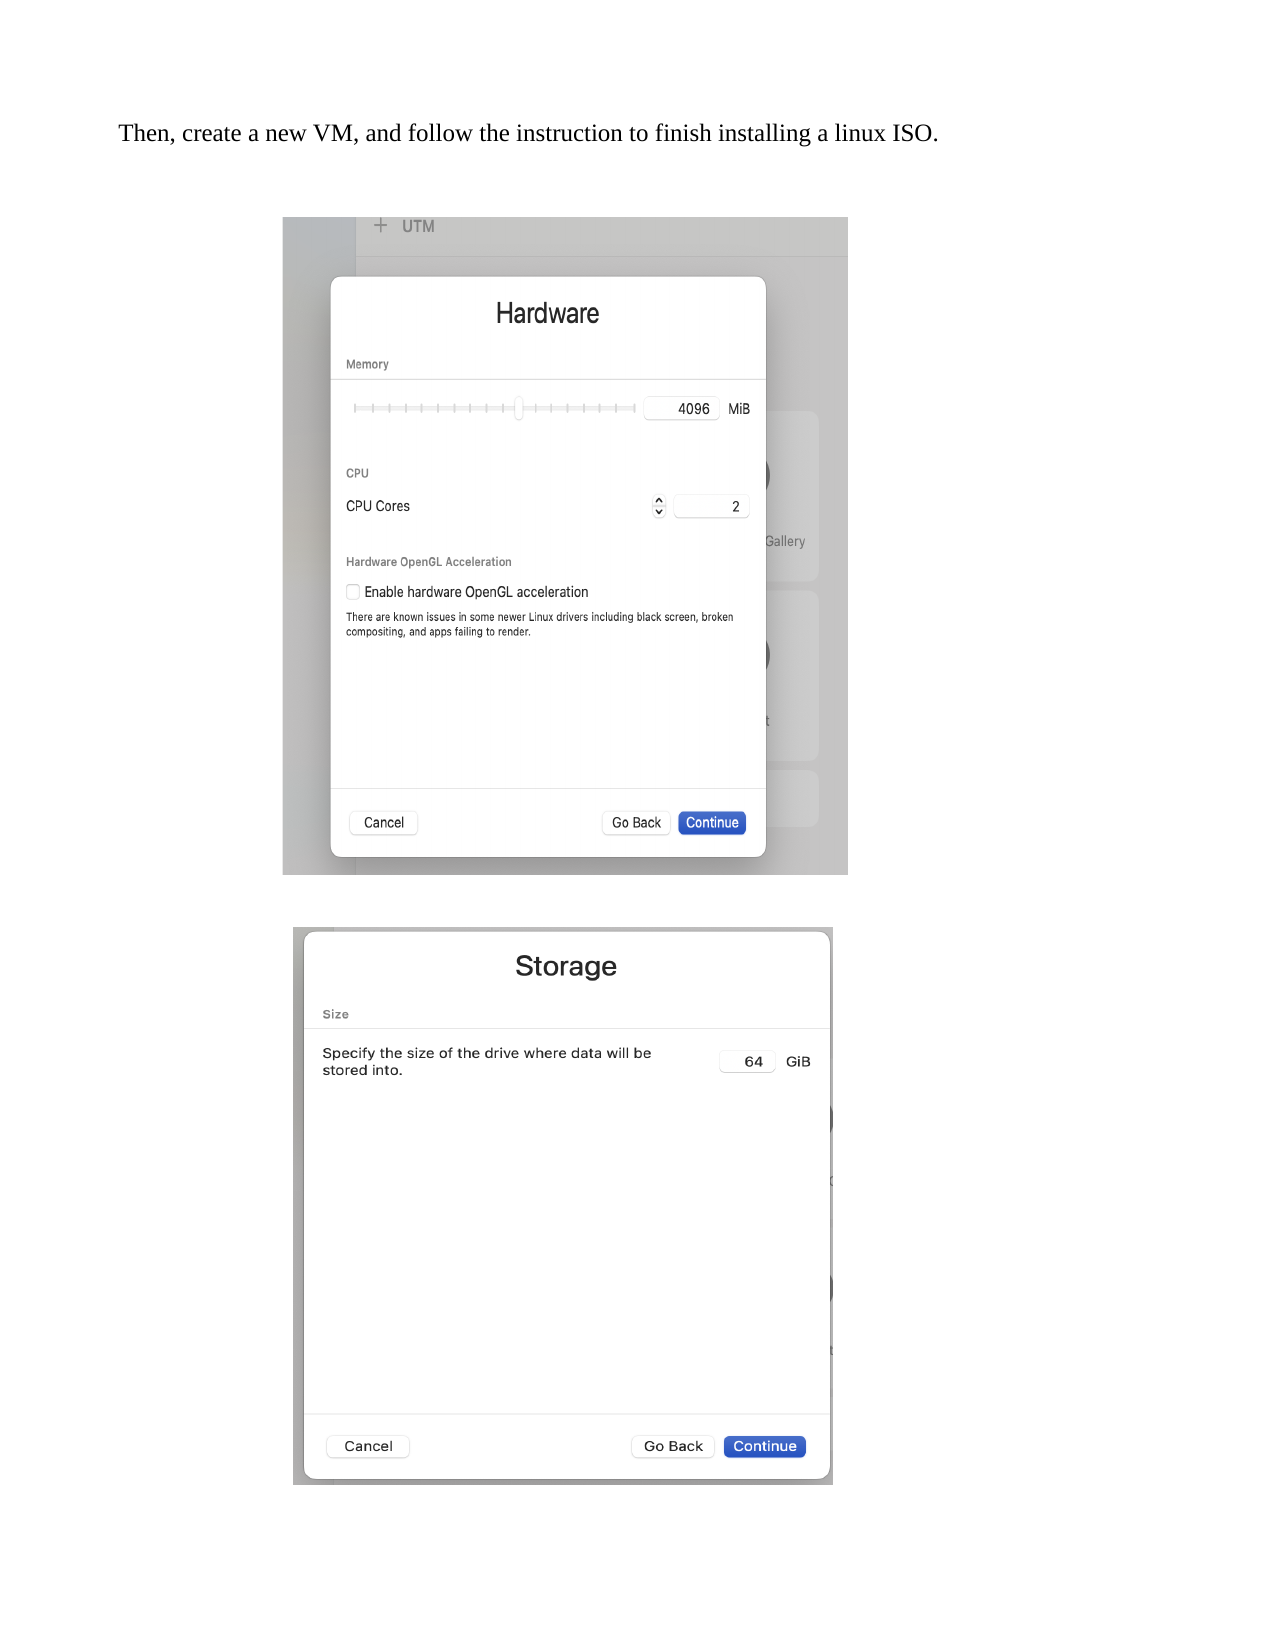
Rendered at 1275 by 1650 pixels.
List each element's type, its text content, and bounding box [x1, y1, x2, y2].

picture [282, 217, 848, 875]
text Then, create a new VM, and follow the instruction to finish installing a linux ISO. [118, 118, 1157, 147]
picture [293, 927, 833, 1485]
